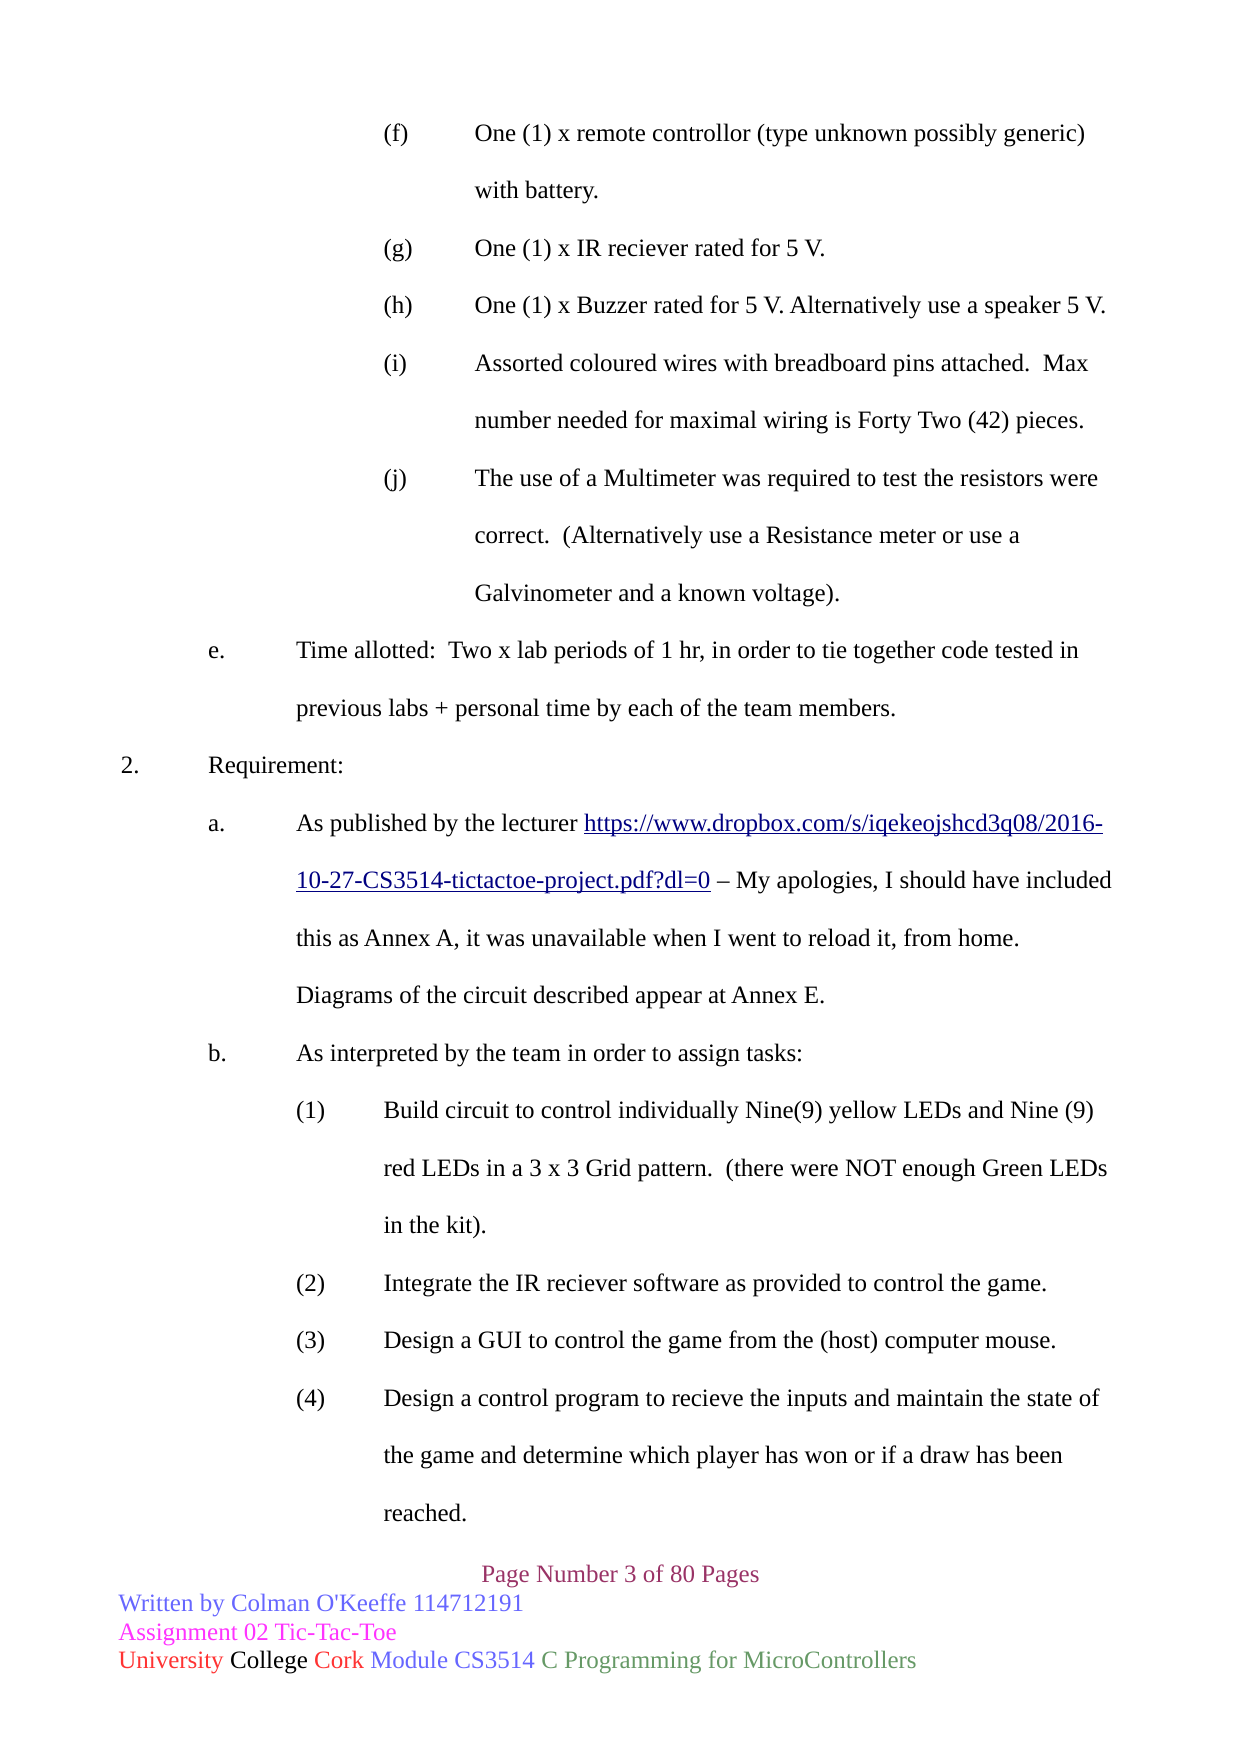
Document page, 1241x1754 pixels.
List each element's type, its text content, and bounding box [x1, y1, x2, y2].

list Assorted coloured wires with breadboard pins attached. Max number needed for maximal wiring is Forty Two (42) pieces. [383, 348, 1122, 434]
list As interpreted by the team in order to assign tasks: [208, 1038, 1122, 1067]
list Time allotted: Two x lab periods of 1 hr, in order to tie together code tested in previous labs + personal time by each of the team members. [208, 636, 1122, 722]
list As published by the lecturer https://www.dropbox.com/s/iqekeojshcd3q08/2016-10-27-CS3514-tictactoe-project.pdf?dl=0 – My apologies, I should have included this as Annex A, it was unavailable when I went to reload it, from home. Diagrams of the circuit described appear at Annex E. [208, 808, 1122, 1009]
list One (1) x Buzzer rated for 5 V. Alternatively use a speaker 5 V. [383, 291, 1122, 319]
list One (1) x remote controllor (type unknown possibly generic) with battery. [383, 118, 1122, 204]
list Integrate the IR reciever software as provided to control the game. [296, 1268, 1122, 1297]
list One (1) x IR reciever rated for 5 V. [383, 233, 1122, 262]
list The use of a Multimeter was required to test the resistors were correct. (Alternatively use a Resistance meter or use a Galvinometer and a known voltage). [383, 463, 1122, 607]
list Build circuit to control individually Nine(9) yellow LEDs and Nine (9) red LEDs in a 3 x 3 Grid pattern. (there were NOT enough Green LEDs in the kit). [296, 1096, 1122, 1239]
list Requirement: [121, 751, 1122, 779]
list Design a control program to recieve the inputs and maintain the state of the game and determine which player has won or if a draw has been reached. [296, 1383, 1122, 1527]
list Design a GUI to control the game from the (host) computer mouse. [296, 1326, 1122, 1354]
